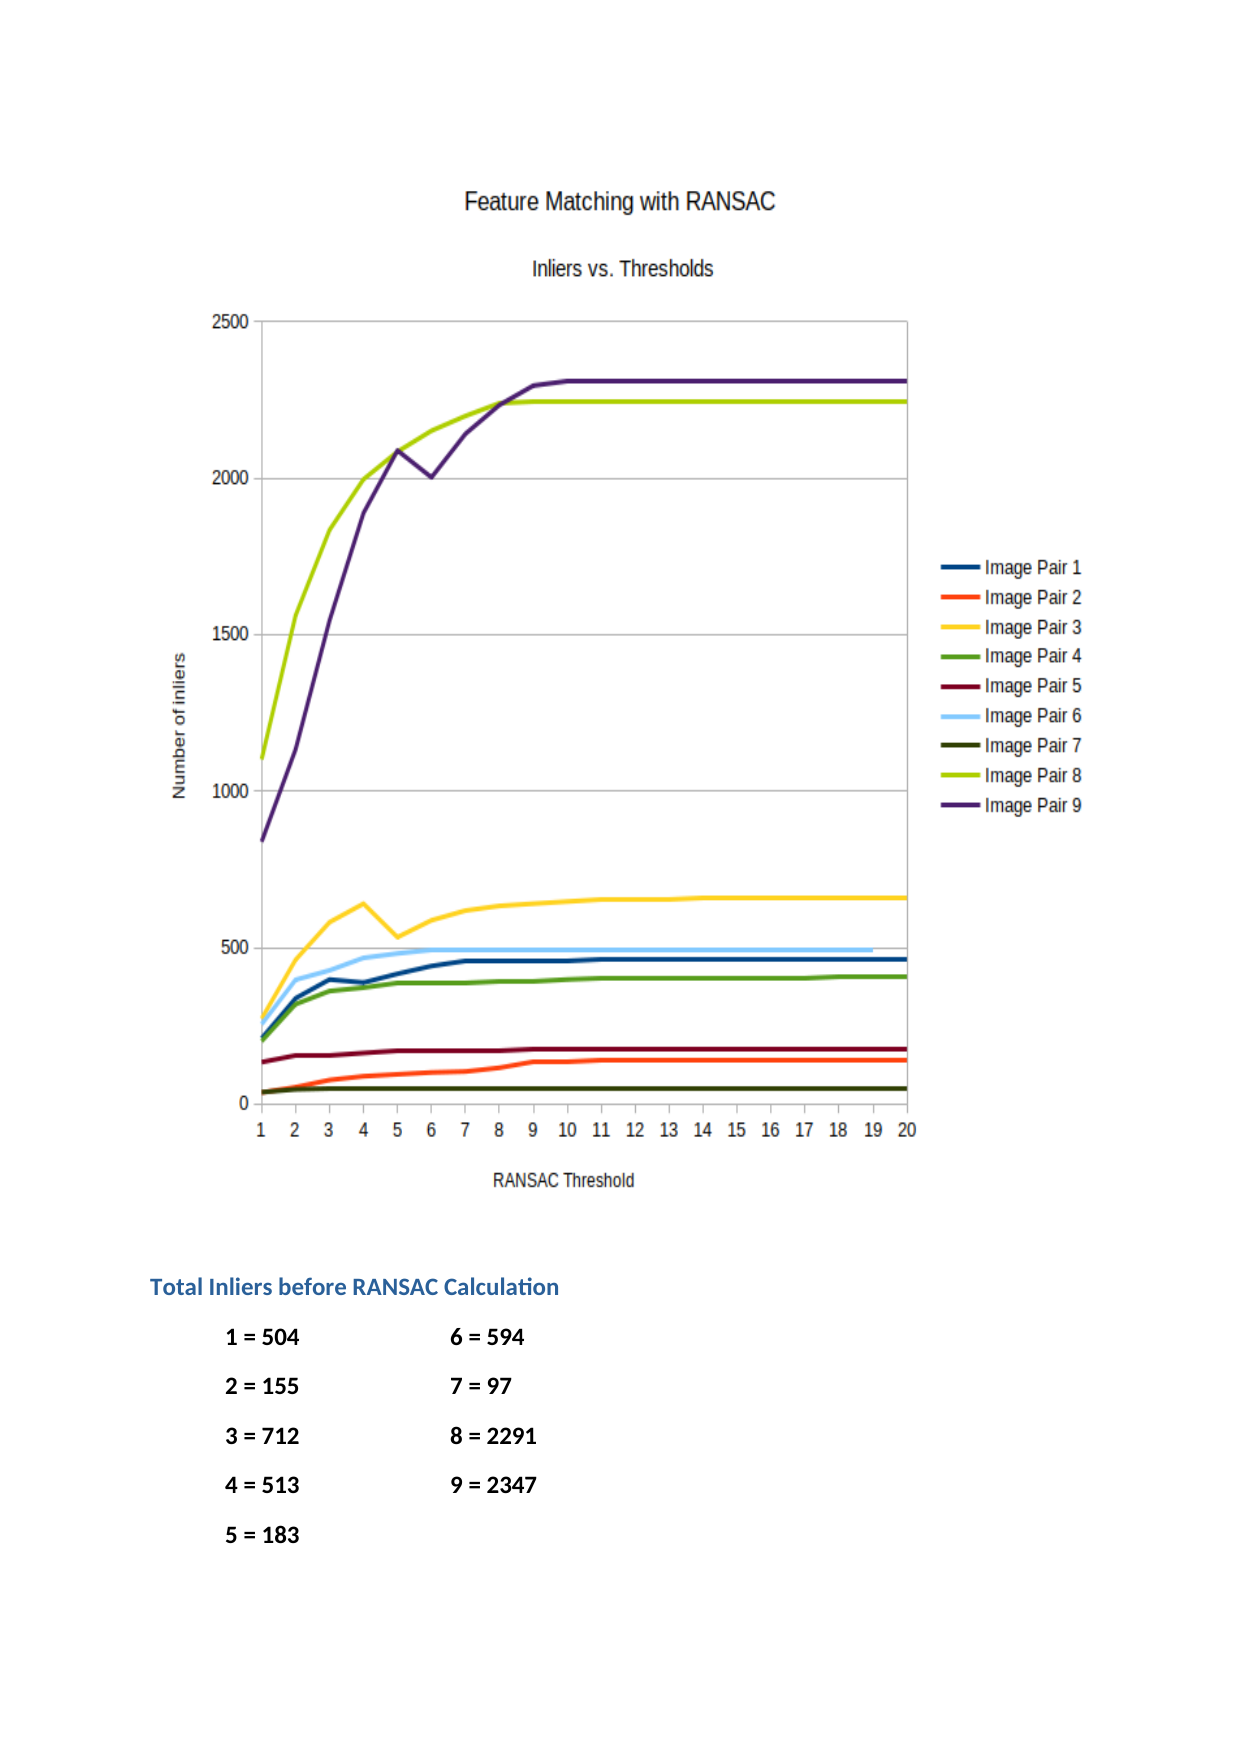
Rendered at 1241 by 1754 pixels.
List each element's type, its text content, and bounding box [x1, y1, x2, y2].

picture [143, 150, 1097, 1222]
text 4 = 513 9 = 2347 [150, 1469, 1090, 1500]
text 5 = 183 [150, 1519, 1090, 1549]
text 2 = 155 7 = 97 [150, 1370, 1090, 1401]
text 1 = 504 6 = 594 [150, 1321, 1090, 1351]
text Total Inliers before RANSAC Calculation [150, 1271, 1090, 1302]
text 3 = 712 8 = 2291 [150, 1420, 1090, 1450]
